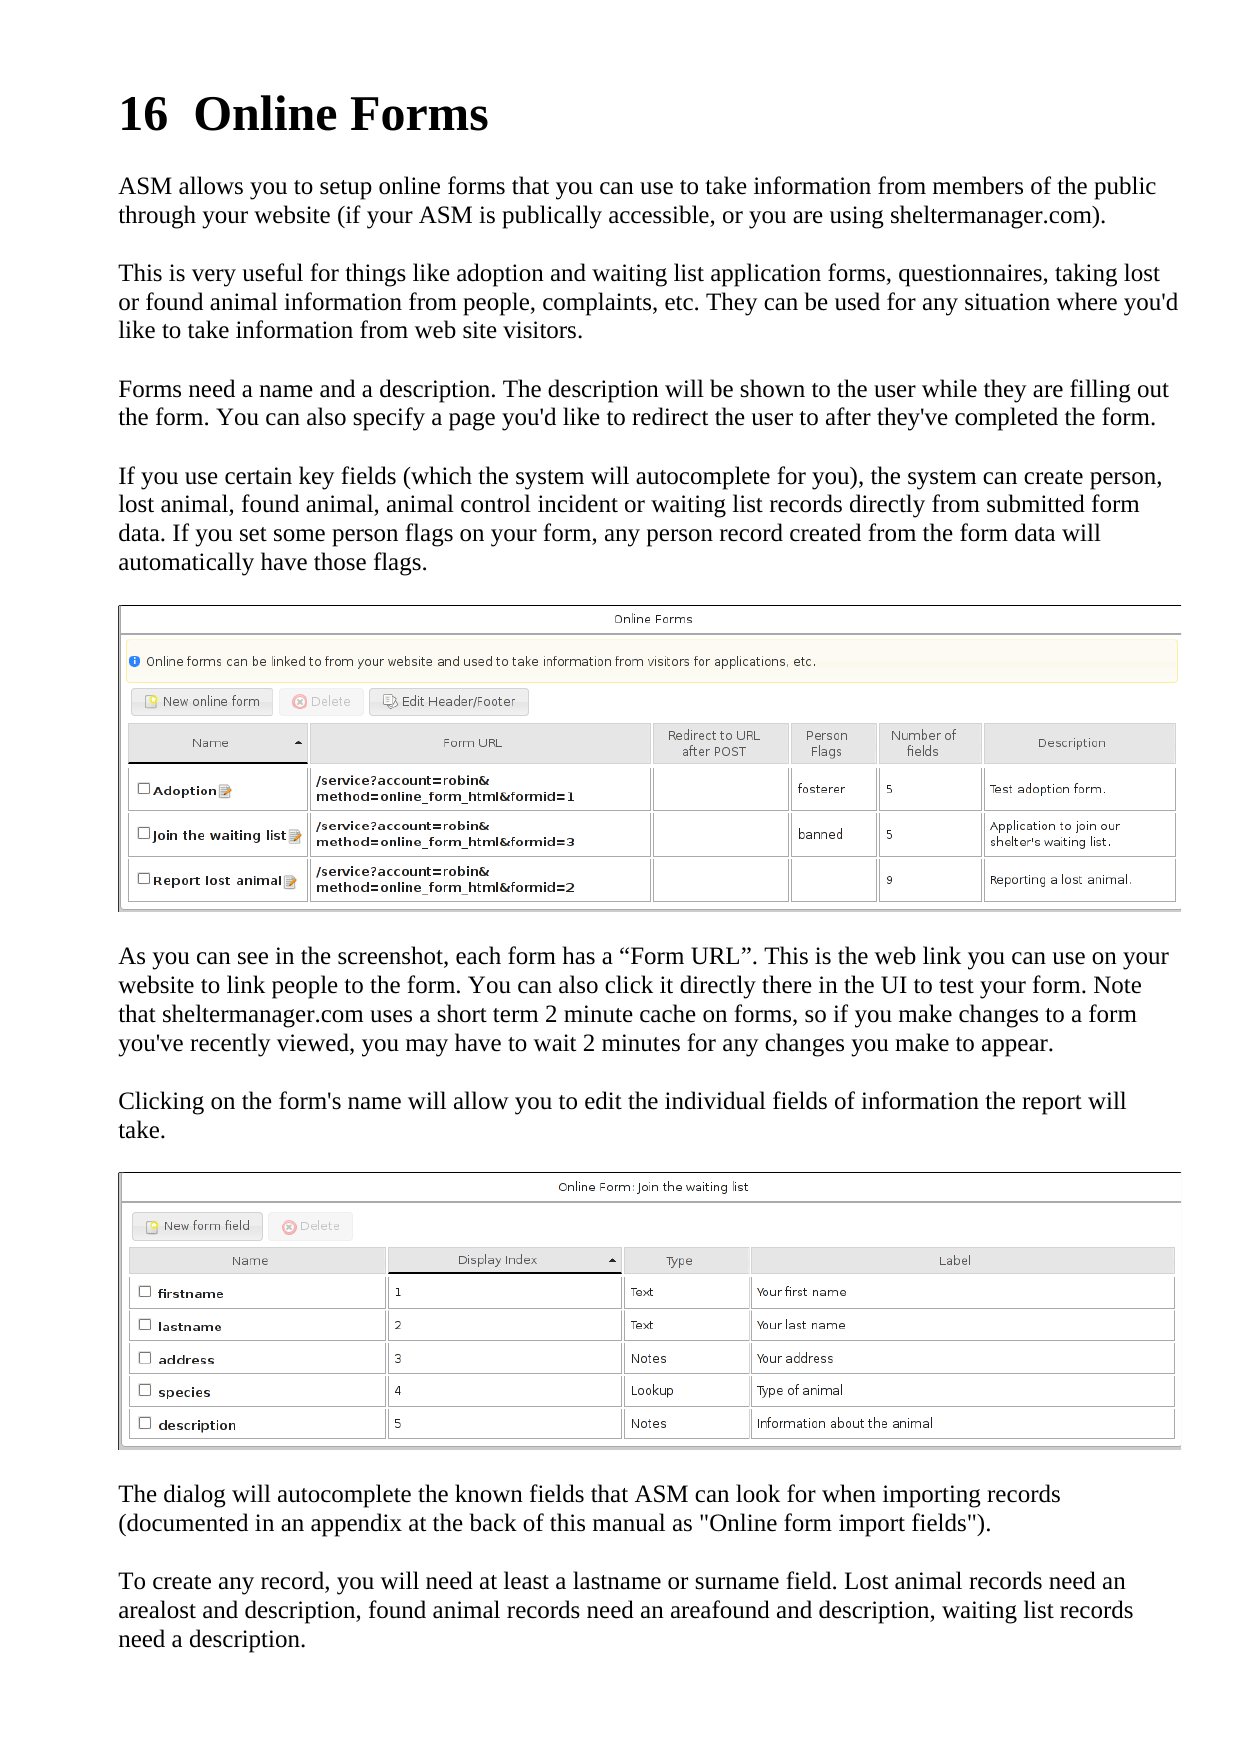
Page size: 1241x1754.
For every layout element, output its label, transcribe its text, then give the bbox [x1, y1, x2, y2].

text Forms need a name and a description. The description will be shown to the user while they are filling out the form. You can also specify a page you'd like to redirect the user to after they've completed the form. [118, 374, 1181, 431]
text This is very useful for things like adoption and waiting list application forms, questionnaires, taking lost or found animal information from people, complaints, etc. They can be used for any situation where you'd like to take information from web site visitors. [118, 258, 1181, 344]
text As you can see in the screenshot, each form has a “Form URL”. This is the web link you can use on your website to link people to the form. You can also click it directly there in the UI to test your form. Note that sheltermanager.com uses a short term 2 minute cache on forms, so if you make changes to a form you've recently viewed, you may have to wait 2 minutes for any changes you make to appear. [118, 941, 1181, 1056]
text To create any record, you will need at least a lastname or surname field. Lost animal records need an arealost and description, found animal records need an areafound and description, waiting list records need a description. [118, 1566, 1181, 1653]
text Clicking on the form's name will allow you to edit the individual fields of information the report will take. [118, 1086, 1181, 1143]
picture [118, 605, 1182, 912]
picture [118, 1172, 1182, 1450]
subtitle Online Forms [118, 84, 1181, 142]
text The dialog will autocomplete the known fields that ASM can look for when importing records (documented in an appendix at the back of this manual as "Online form import fields"). [118, 1479, 1181, 1537]
text ASM allows you to setup online forms that you can use to take information from members of the public through your website (if your ASM is publically accessible, or you are using sheltermanager.com). [118, 171, 1181, 228]
text If you use certain key fields (which the system will autocomplete for you), the system can create person, lost animal, found animal, animal control incident or waiting list records directly from submitted form data. If you set some person flags on your form, any person record created from the form data will automatically have those flags. [118, 461, 1181, 576]
